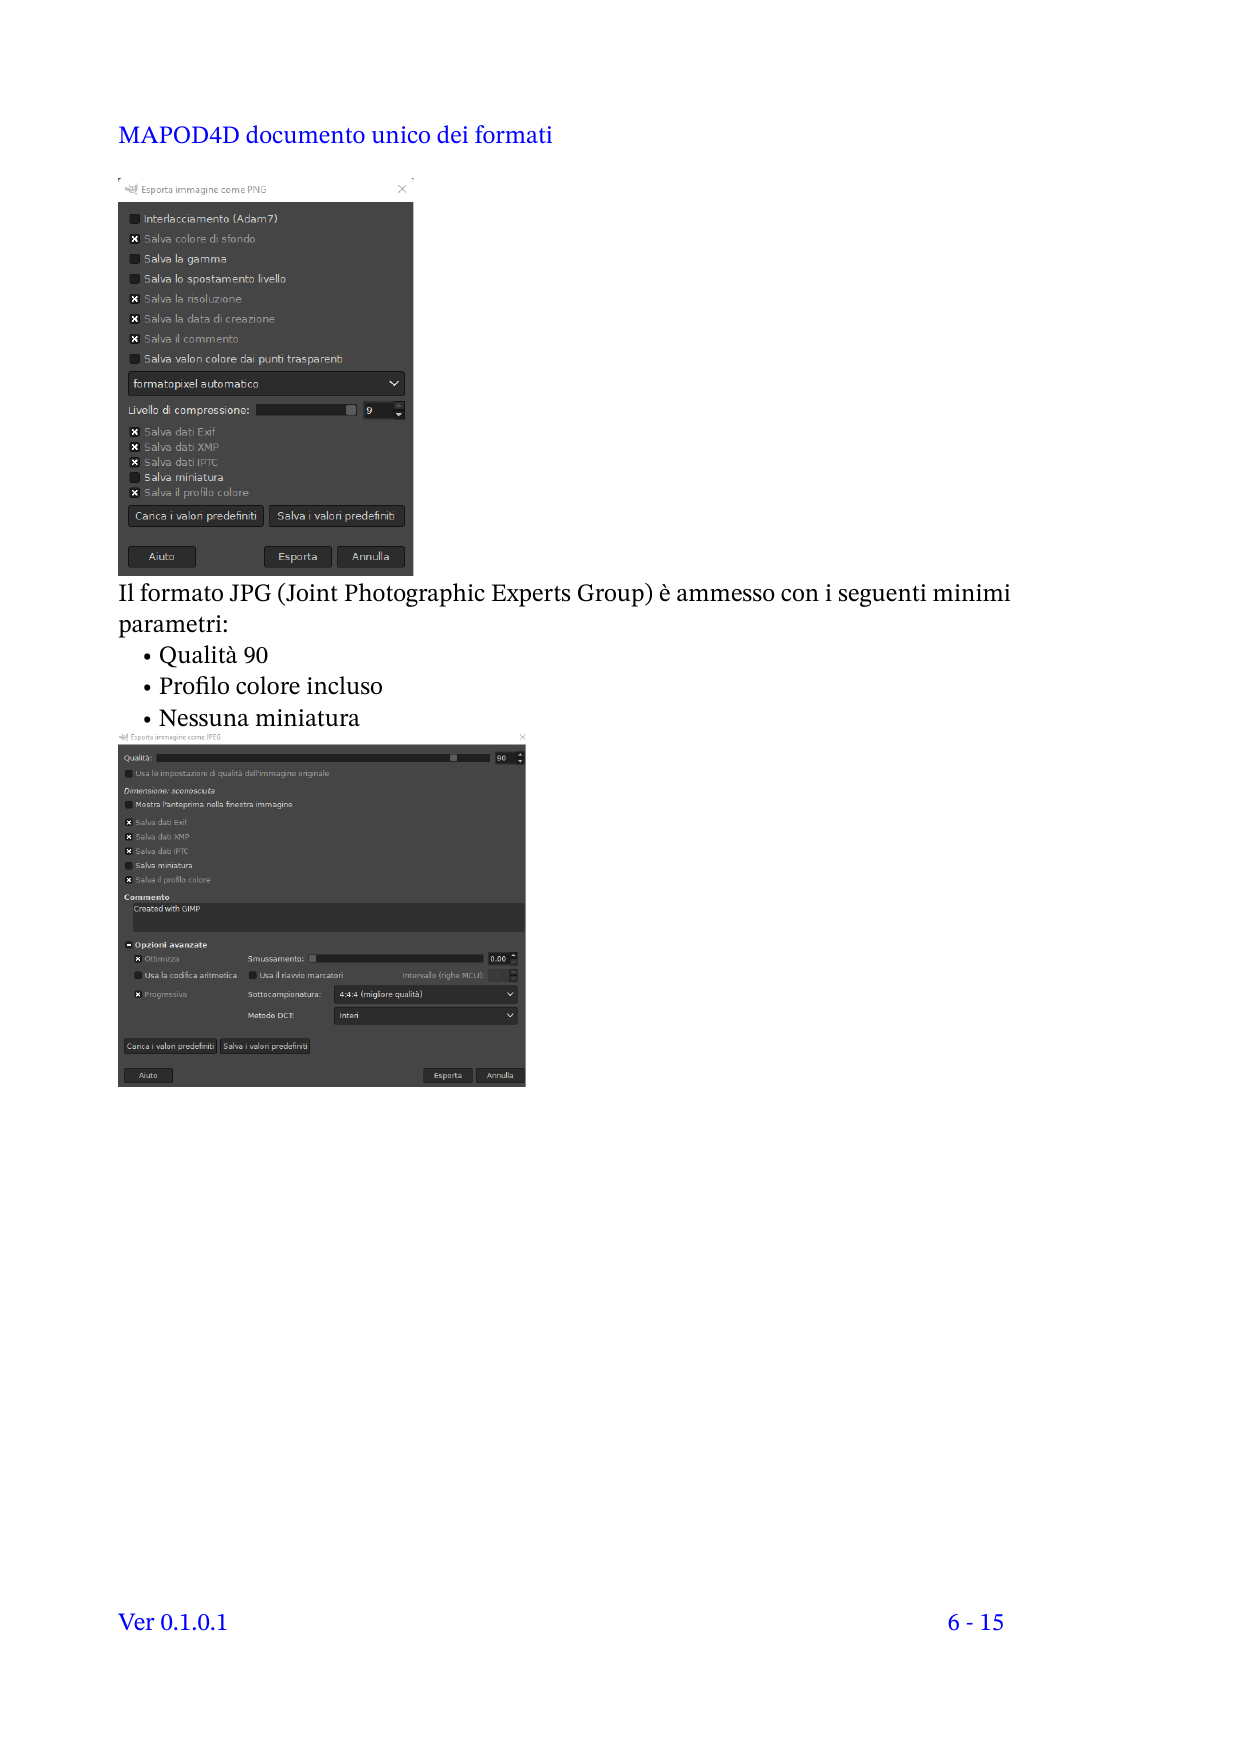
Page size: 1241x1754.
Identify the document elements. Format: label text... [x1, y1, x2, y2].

text • Nessuna miniatura [118, 701, 1122, 732]
text • Qualità 90 [118, 638, 1122, 669]
text • Profilo colore incluso [118, 669, 1122, 701]
picture [118, 178, 414, 576]
picture [118, 732, 526, 1087]
text Il formato JPG (Joint Photographic Experts Group) è ammesso con i seguenti minimi parametri: [118, 576, 1122, 638]
